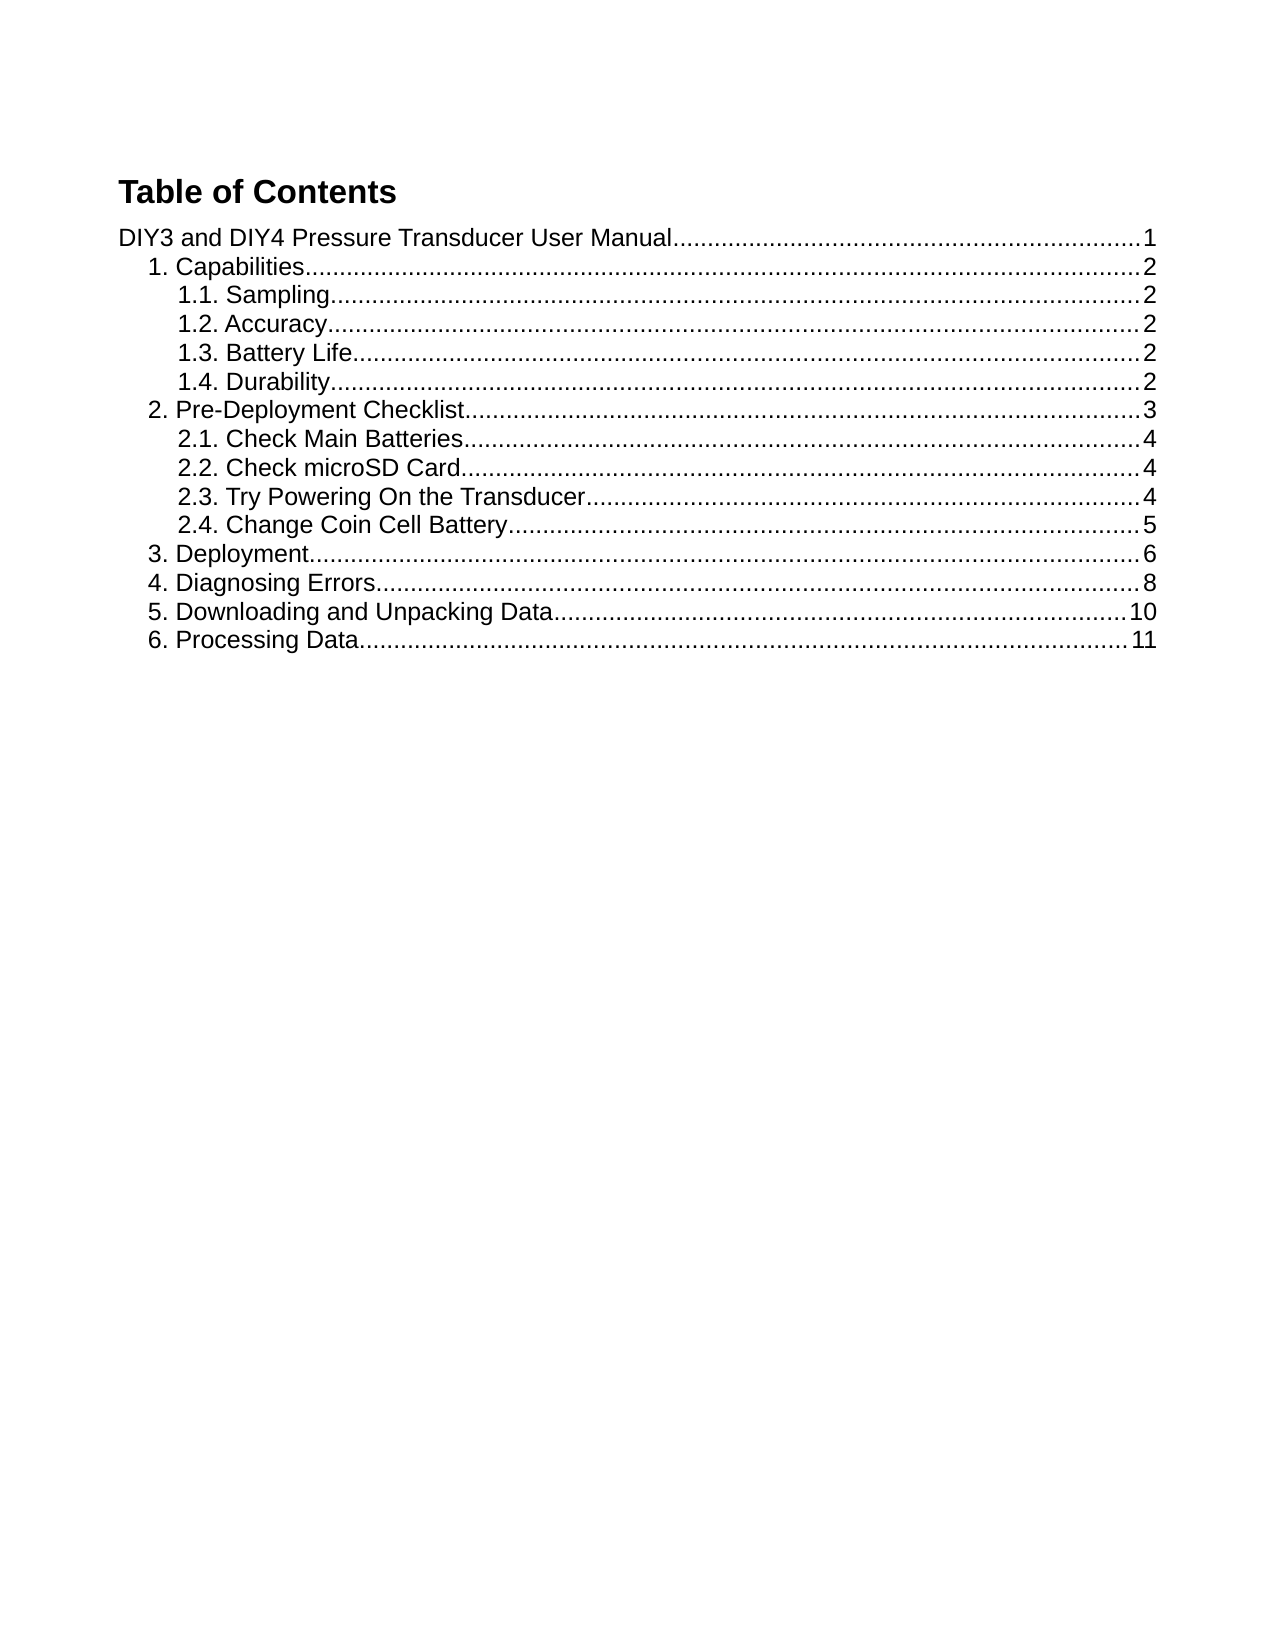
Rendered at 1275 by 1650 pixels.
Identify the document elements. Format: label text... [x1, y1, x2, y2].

text 3. Deployment 6 [148, 539, 1157, 568]
text 2.1. Check Main Batteries 4 [177, 424, 1157, 453]
text 2.3. Try Powering On the Transducer 4 [177, 482, 1157, 510]
text 1.3. Battery Life 2 [177, 338, 1157, 367]
text 1.4. Durability 2 [177, 367, 1157, 395]
text 2.2. Check microSD Card 4 [177, 453, 1157, 482]
text 6. Processing Data 11 [148, 625, 1157, 654]
text 2.4. Change Coin Cell Battery 5 [177, 510, 1157, 539]
text 2. Pre-Deployment Checklist 3 [148, 395, 1157, 424]
text 5. Downloading and Unpacking Data 10 [148, 597, 1157, 625]
text 1.2. Accuracy 2 [177, 309, 1157, 338]
subtitle Table of Contents [118, 172, 1157, 210]
text 1.1. Sampling 2 [177, 280, 1157, 309]
text 1. Capabilities 2 [148, 252, 1157, 280]
text 4. Diagnosing Errors 8 [148, 568, 1157, 597]
text DIY3 and DIY4 Pressure Transducer User Manual 1 [118, 223, 1157, 252]
